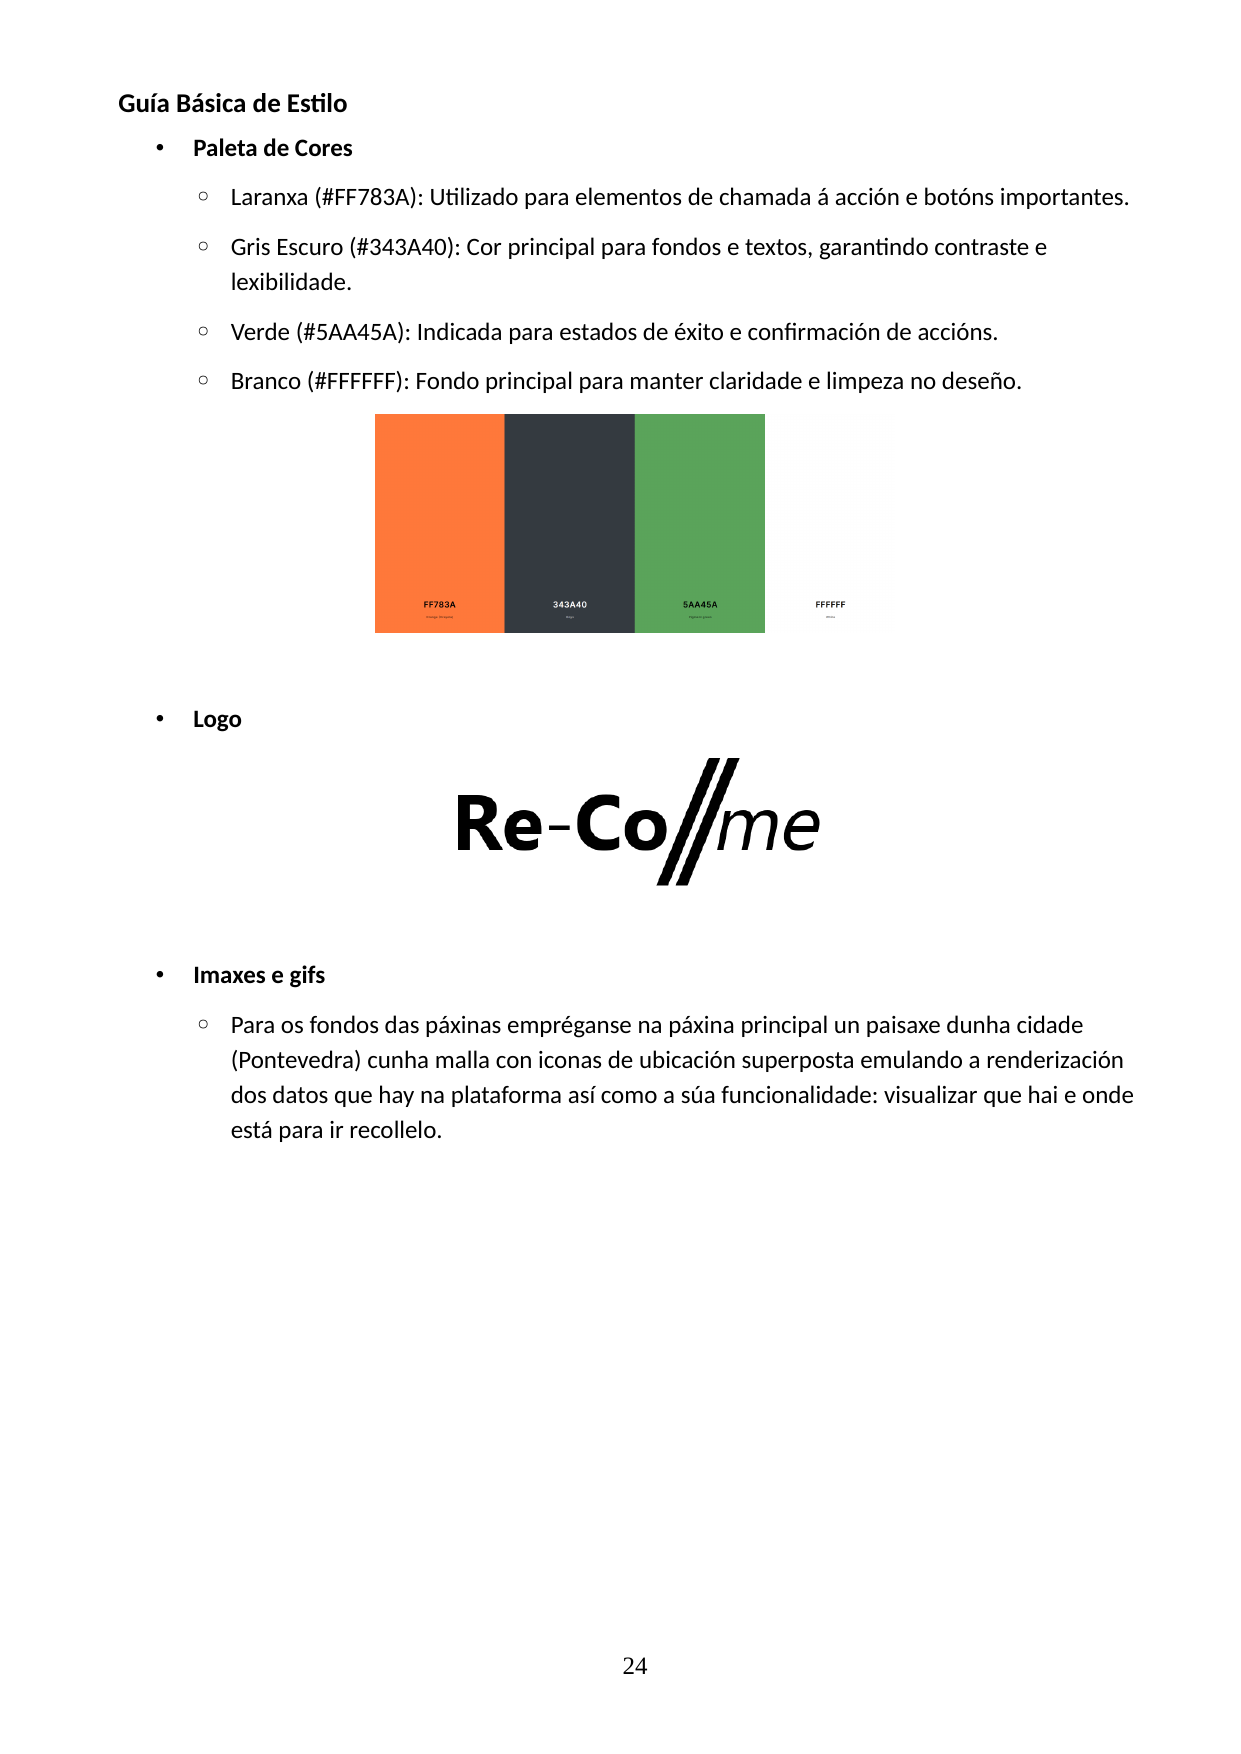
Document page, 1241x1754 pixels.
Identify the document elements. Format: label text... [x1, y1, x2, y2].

list Imaxes e gifs [156, 959, 1152, 990]
list Logo [156, 703, 1152, 734]
list Paleta de Cores [156, 132, 1152, 162]
list Gris Escuro (#343A40): Cor principal para fondos e textos, garantindo contraste e lexibilidade. [193, 231, 1152, 297]
picture [375, 414, 895, 633]
list Para os fondos das páxinas empréganse na páxina principal un paisaxe dunha cidade (Pontevedra) cunha malla con iconas de ubicación superposta emulando a renderización dos datos que hay na plataforma así como a súa funcionalidade: visualizar que hai e onde está para ir recollelo. [193, 1009, 1152, 1144]
picture [442, 752, 828, 889]
list Verde (#5AA45A): Indicada para estados de éxito e confirmación de accións. [193, 316, 1152, 346]
subtitle Guía Básica de Estilo [118, 86, 1152, 119]
list Laranxa (#FF783A): Utilizado para elementos de chamada á acción e botóns importantes. [193, 181, 1152, 212]
list Branco (#FFFFFF): Fondo principal para manter claridade e limpeza no deseño. [193, 365, 1152, 396]
